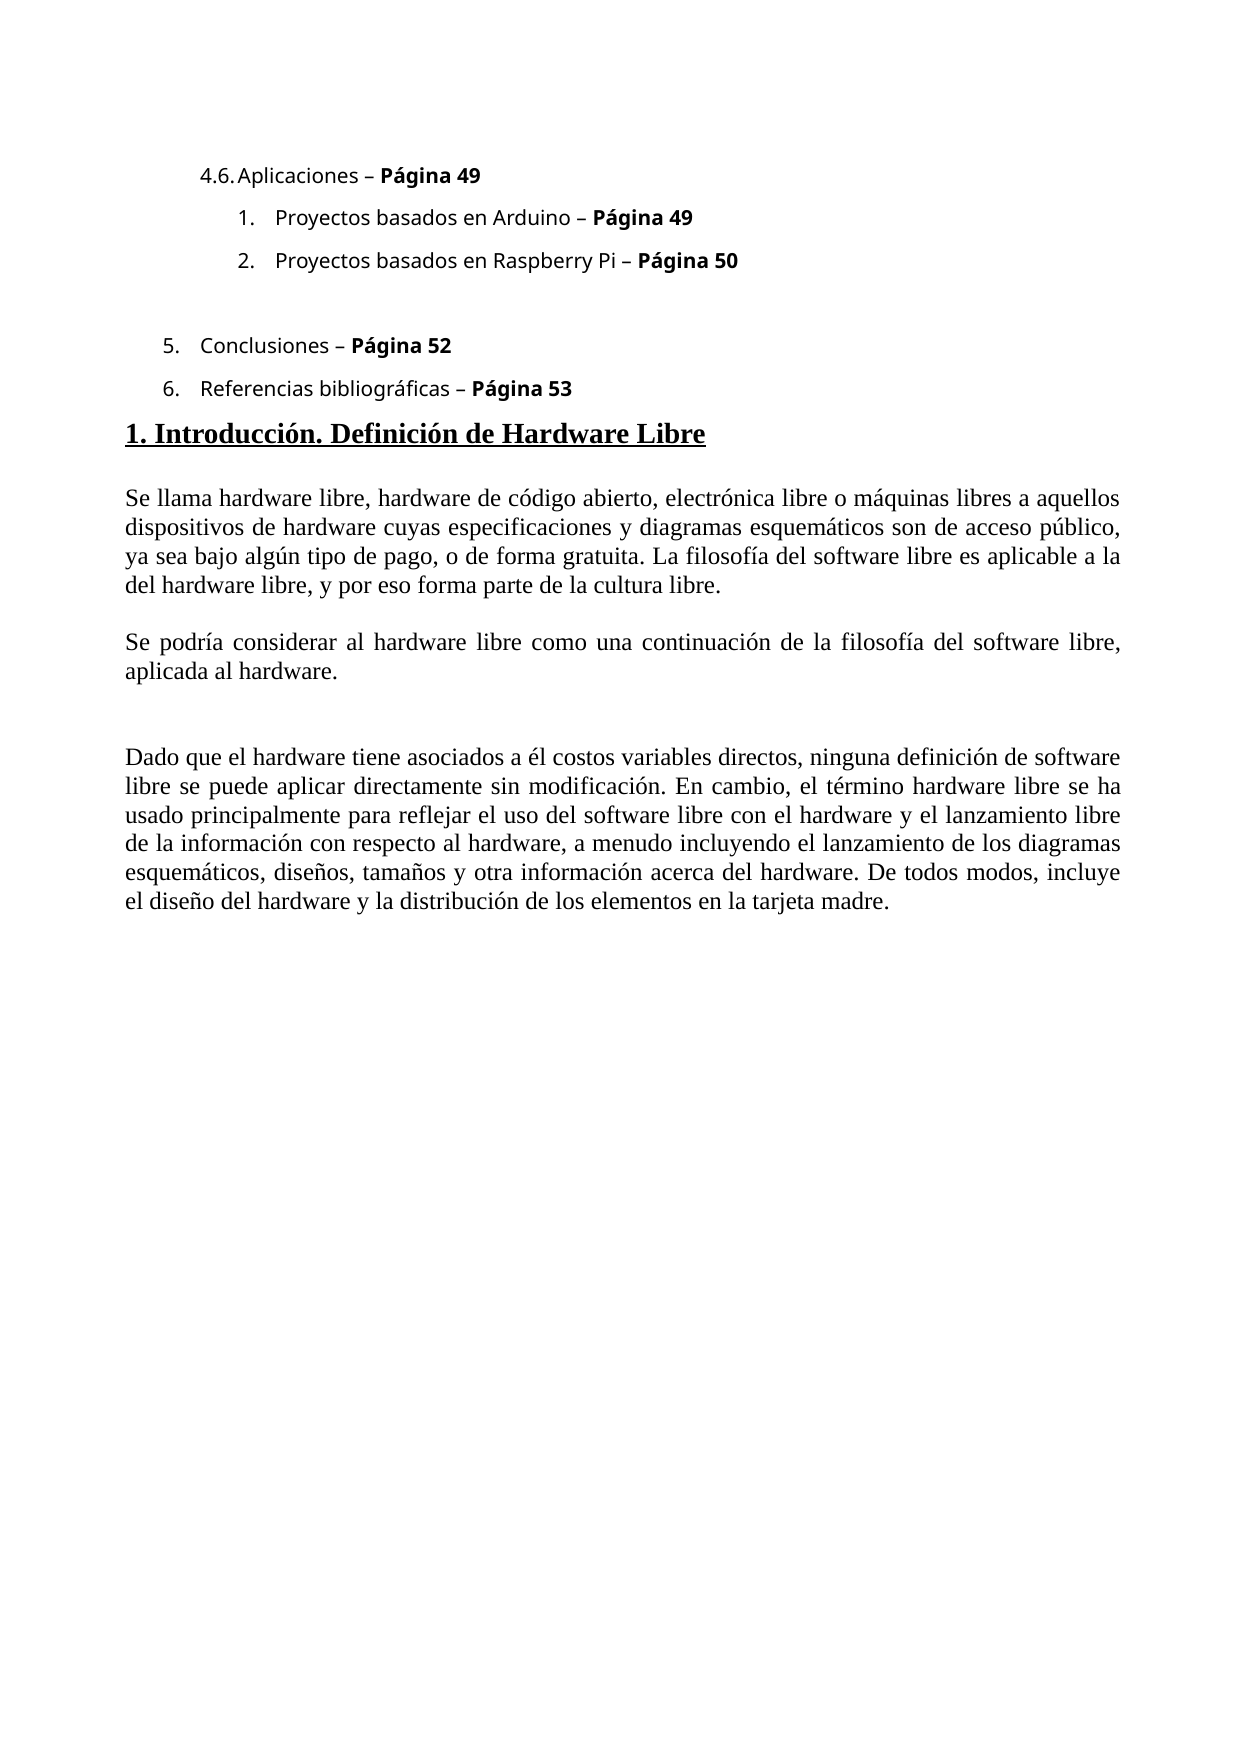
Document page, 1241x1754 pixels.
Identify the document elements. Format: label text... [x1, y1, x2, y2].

list Conclusiones – Página 52 [162, 331, 1122, 359]
list Aplicaciones – Página 49 [200, 161, 1122, 189]
text Se podría considerar al hardware libre como una continuación de la filosofía del software libre, aplicada al hardware. [125, 627, 1122, 685]
text Se llama hardware libre, hardware de código abierto, electrónica libre o máquinas libres a aquellos dispositivos de hardware cuyas especificaciones y diagramas esquemáticos son de acceso público, ya sea bajo algún tipo de pago, o de forma gratuita. La filosofía del software libre es aplicable a la del hardware libre, y por eso forma parte de la cultura libre. [125, 483, 1122, 598]
list Proyectos basados en Arduino – Página 49 [237, 203, 1122, 232]
list Referencias bibliográficas – Página 53 [162, 374, 1122, 402]
text Dado que el hardware tiene asociados a él costos variables directos, ninguna definición de software libre se puede aplicar directamente sin modificación. En cambio, el término hardware libre se ha usado principalmente para reflejar el uso del software libre con el hardware y el lanzamiento libre de la información con respecto al hardware, a menudo incluyendo el lanzamiento de los diagramas esquemáticos, diseños, tamaños y otra información acerca del hardware. De todos modos, incluye el diseño del hardware y la distribución de los elementos en la tarjeta madre. [125, 742, 1122, 915]
text 1. Introducción. Definición de Hardware Libre [125, 416, 1122, 450]
list Proyectos basados en Raspberry Pi – Página 50 [237, 246, 1122, 274]
